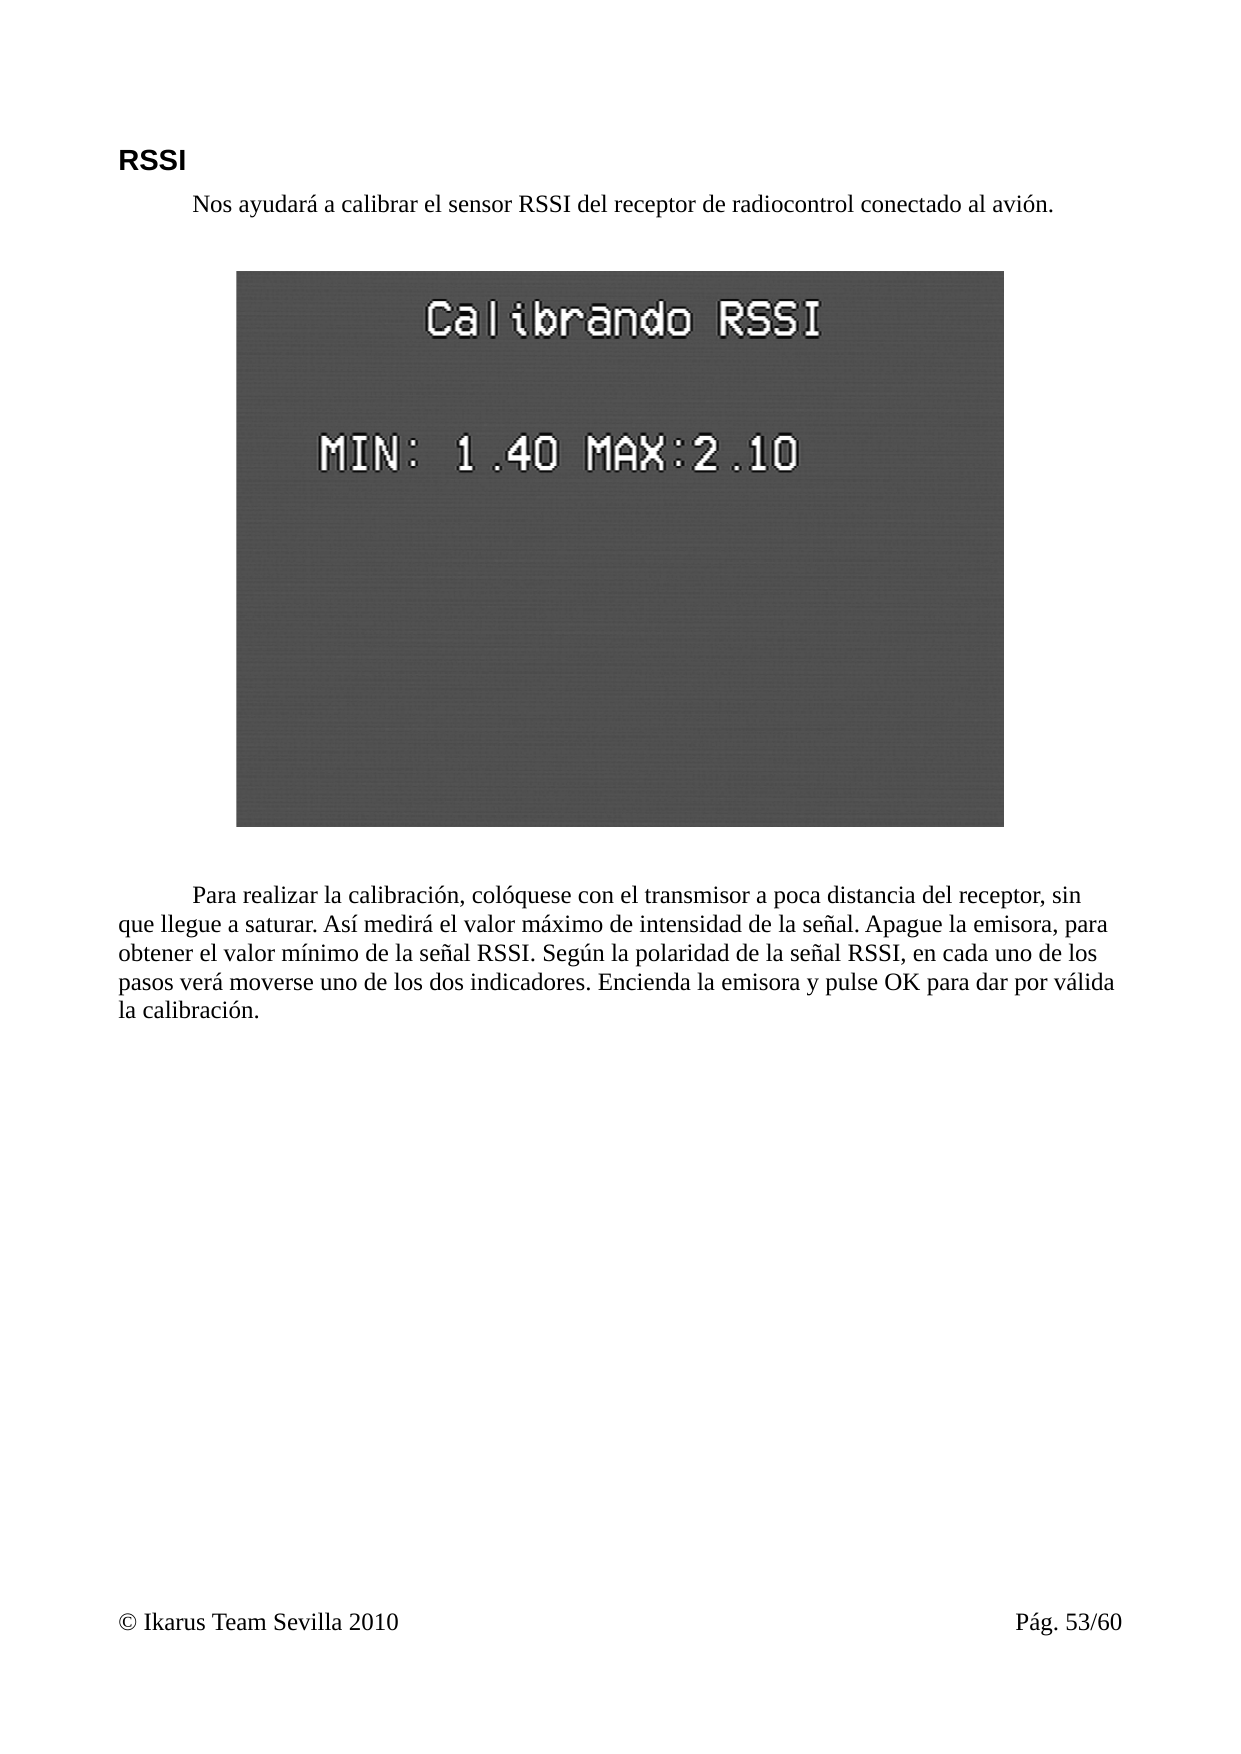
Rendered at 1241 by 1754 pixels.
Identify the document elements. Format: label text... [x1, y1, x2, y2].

picture [236, 271, 1004, 827]
text Nos ayudará a calibrar el sensor RSSI del receptor de radiocontrol conectado al avión. [118, 189, 1122, 218]
subtitle RSSI [118, 143, 1122, 177]
text Para realizar la calibración, colóquese con el transmisor a poca distancia del receptor, sin que llegue a saturar. Así medirá el valor máximo de intensidad de la señal. Apague la emisora, para obtener el valor mínimo de la señal RSSI. Según la polaridad de la señal RSSI, en cada uno de los pasos verá moverse uno de los dos indicadores. Encienda la emisora y pulse OK para dar por válida la calibración. [118, 881, 1122, 1024]
